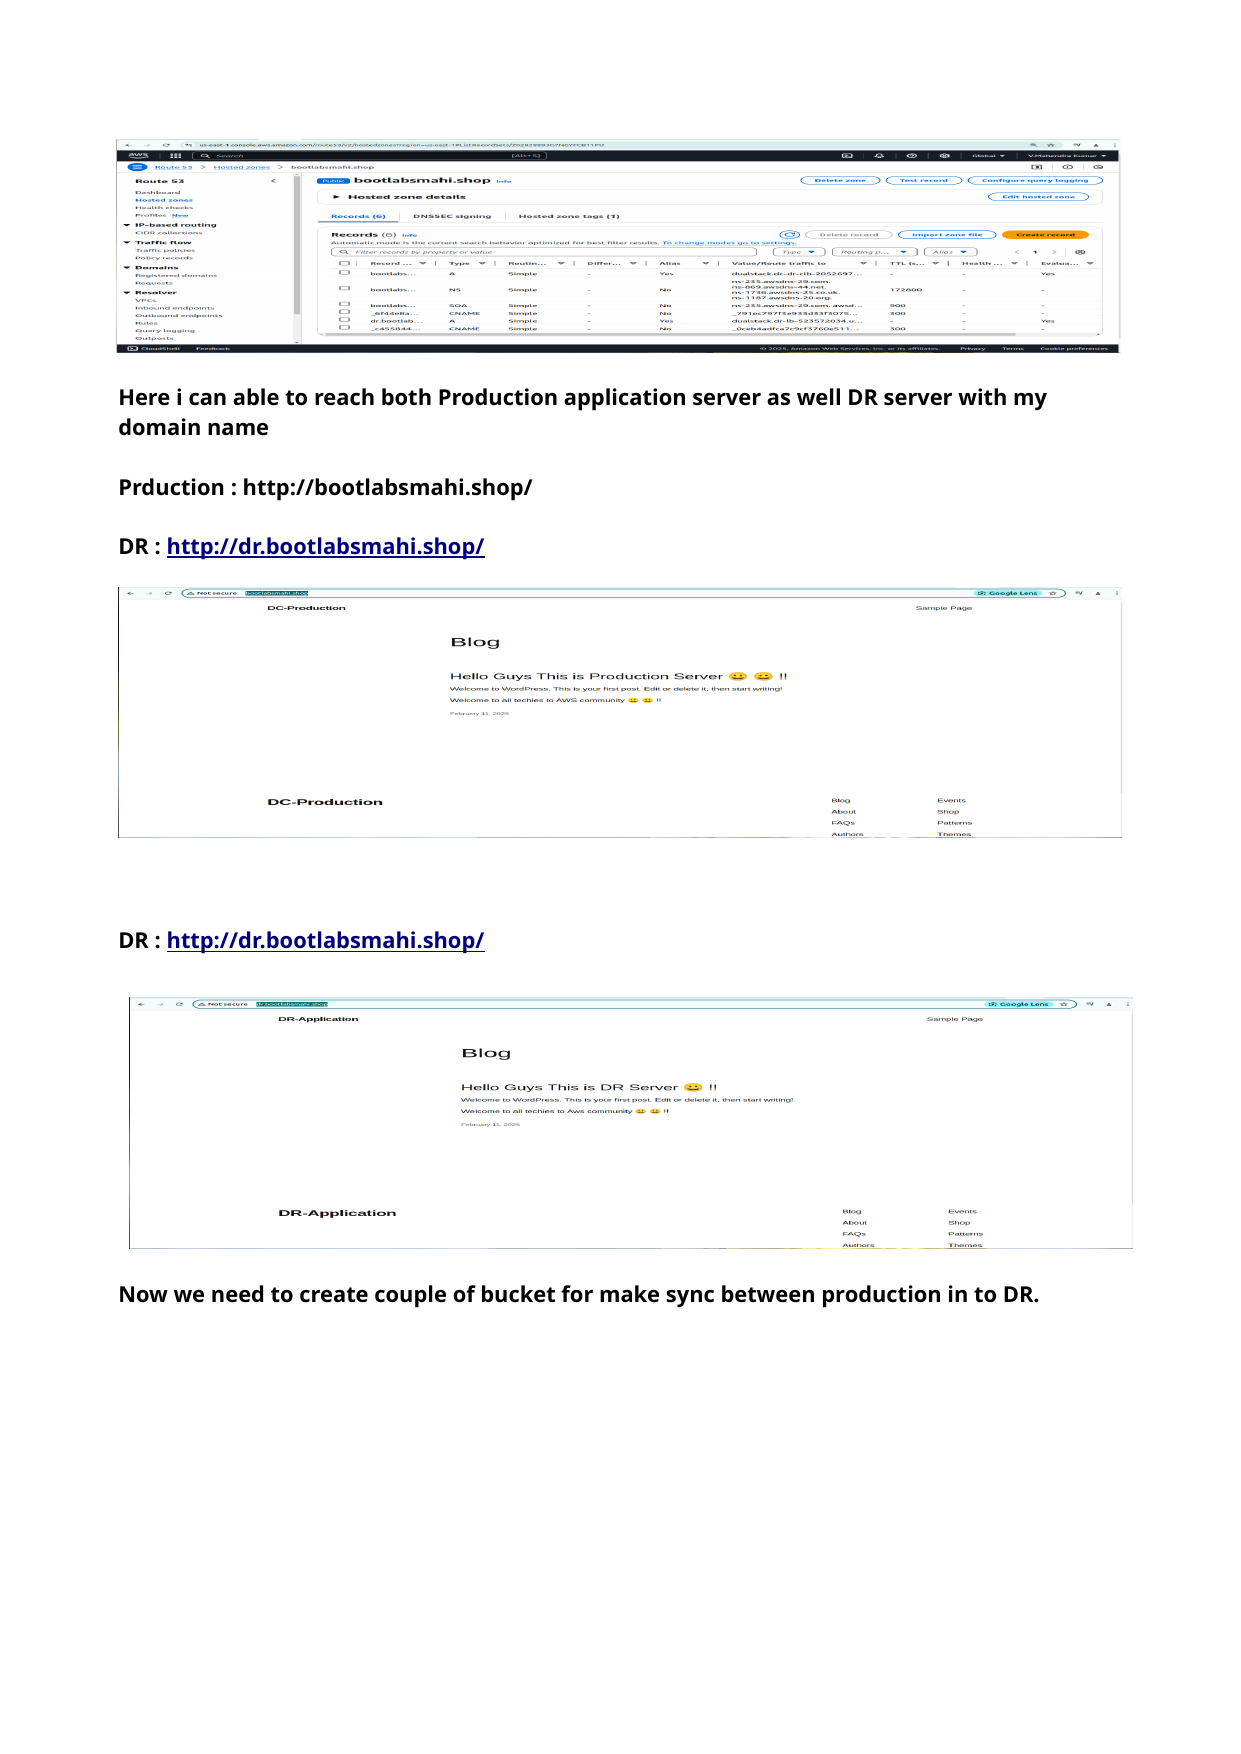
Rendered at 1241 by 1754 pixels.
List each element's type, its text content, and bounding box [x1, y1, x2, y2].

text DR : http://dr.bootlabsmahi.shop/ [118, 926, 1122, 984]
picture [118, 587, 1123, 838]
text Now we need to create couple of bucket for make sync between production in to DR. [118, 1279, 1122, 1309]
text [118, 838, 1122, 896]
picture [116, 139, 1121, 353]
text Here i can able to reach both Production application server as well DR server with my domain name Prduction : http://bootlabsmahi.shop/ DR : http://dr.bootlabsmahi.shop/ [118, 382, 1122, 587]
picture [129, 997, 1133, 1249]
